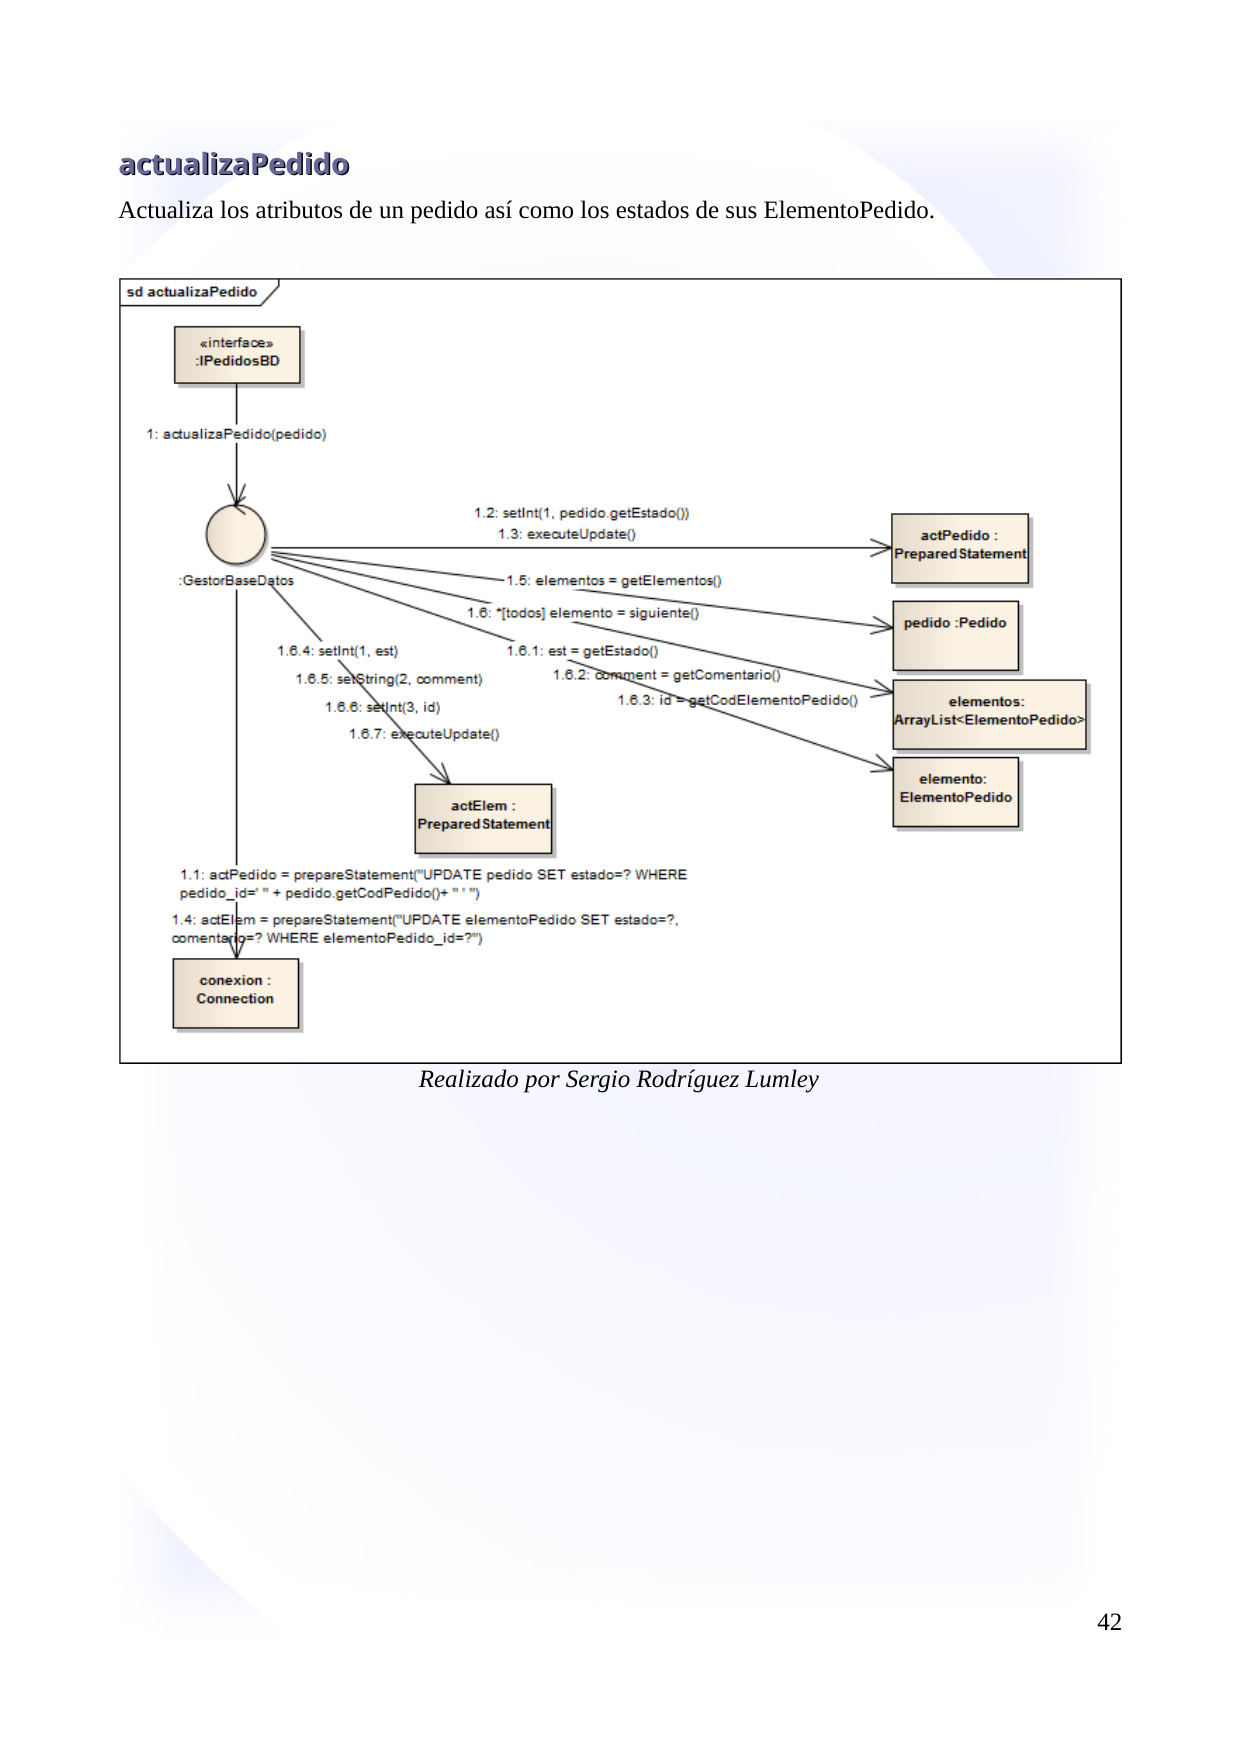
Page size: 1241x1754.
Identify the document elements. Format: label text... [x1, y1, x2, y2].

subtitle actualizaPedido [118, 143, 1122, 183]
picture [118, 224, 1122, 1064]
text Realizado por Sergio Rodríguez Lumley [118, 1064, 1122, 1092]
text Actualiza los atributos de un pedido así como los estados de sus ElementoPedido. [118, 195, 1122, 224]
picture [118, 183, 1122, 195]
picture [118, 118, 1122, 143]
picture [118, 1092, 1122, 1636]
